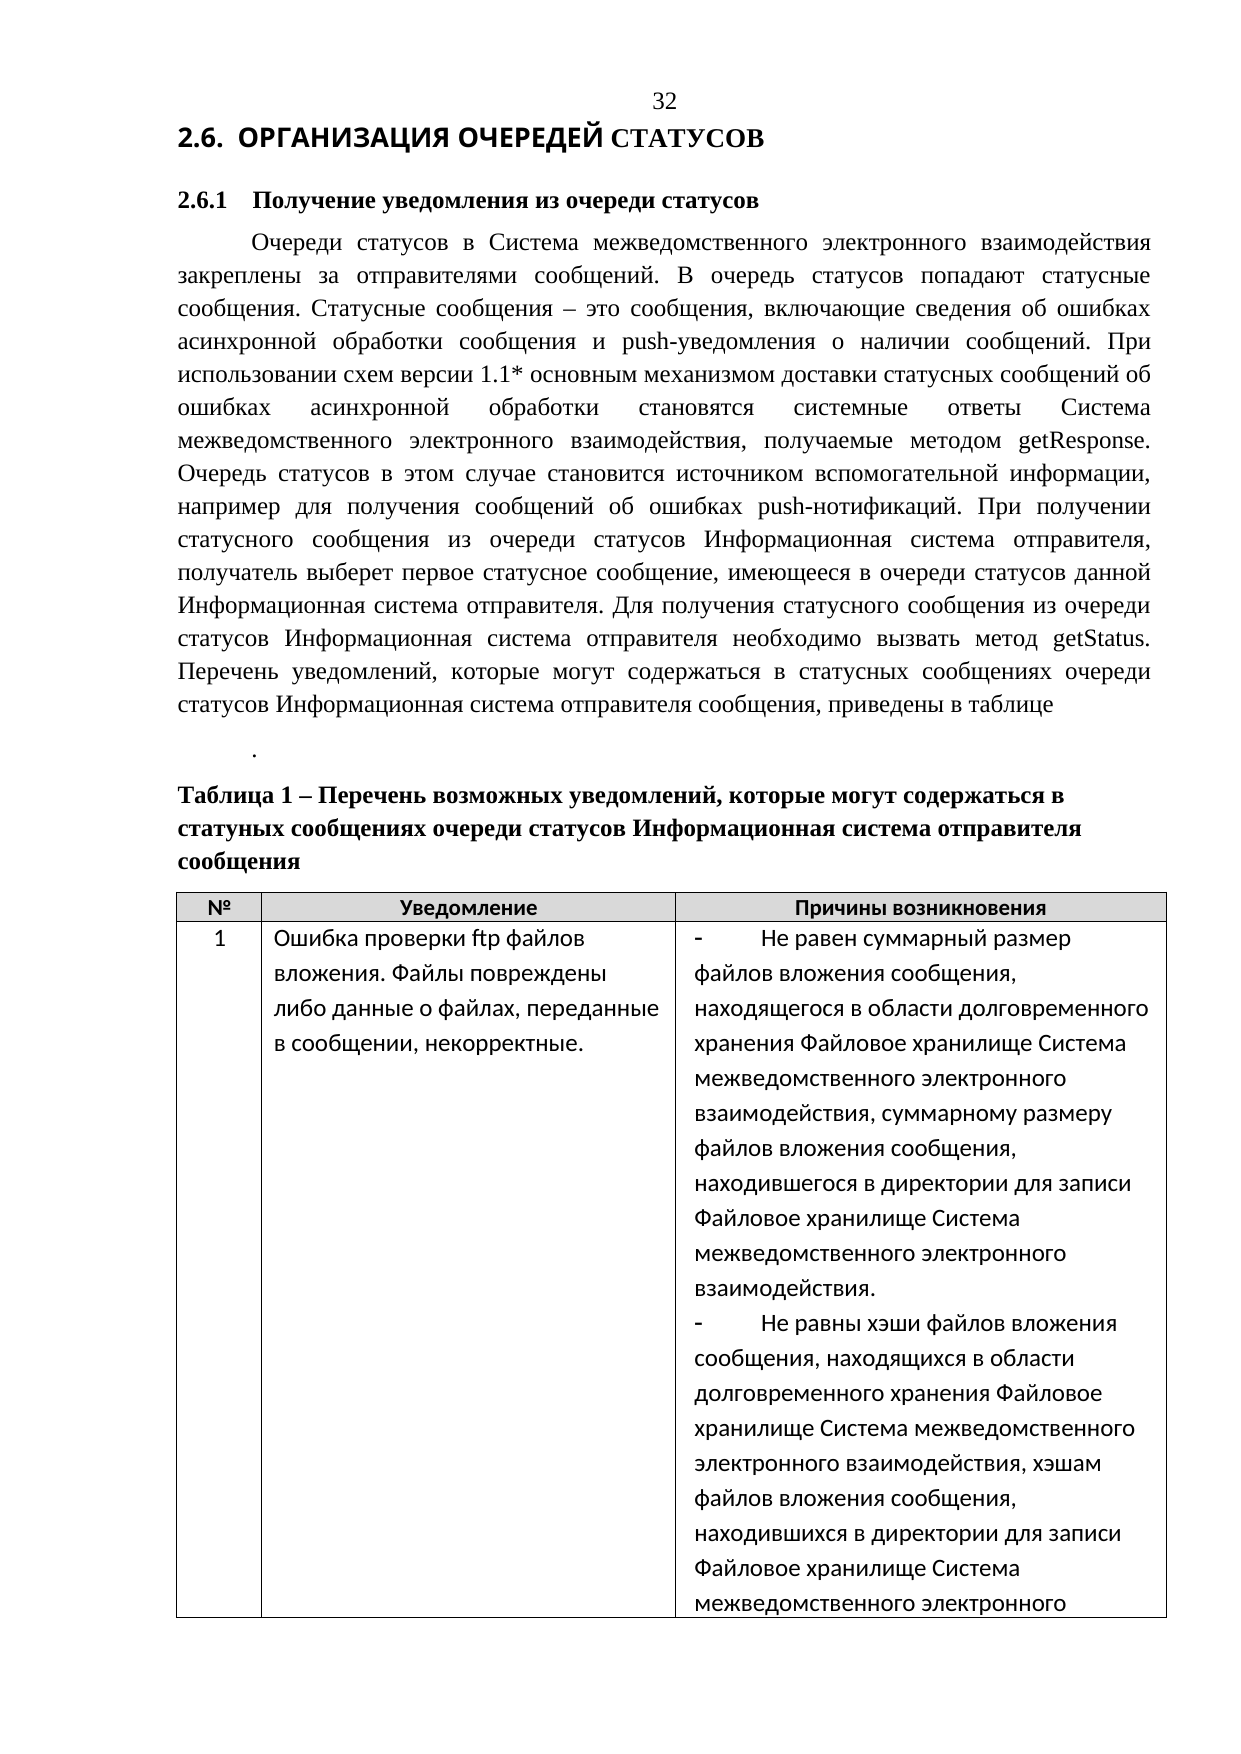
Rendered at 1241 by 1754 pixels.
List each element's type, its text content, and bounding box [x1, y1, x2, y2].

text . [177, 734, 1152, 763]
subtitle Получение уведомления из очереди статусов [177, 186, 1152, 214]
table_cell Не равен суммарный размер файлов вложения сообщения, находящегося в области долговременного хранения Файловое хранилище Система межведомственного электронного взаимодействия, суммарному размеру файлов вложения сообщения, находившегося в директории для записи Файловое хранилище Система межведомственного электронного взаимодействия. Не равны хэши файлов вложения сообщения, находящихся в области долговременного хранения Файловое хранилище Система межведомственного электронного взаимодействия, хэшам файлов вложения сообщения, находившихся в директории для записи Файловое хранилище Система межведомственного электронного [676, 922, 1166, 1617]
table_cell Ошибка проверки ftp файлов вложения. Файлы повреждены либо данные о файлах, переданные в сообщении, некорректные. [262, 922, 675, 1617]
table_header Уведомление [262, 893, 675, 921]
table_cell 1 [177, 922, 261, 1617]
table_header № [177, 893, 261, 921]
table_header Причины возникновения [676, 893, 1166, 921]
subtitle Организация очередей статусов [177, 118, 1152, 155]
text Таблица 1 – Перечень возможных уведомлений, которые могут содержаться в статуных сообщениях очереди статусов Информационная система отправителя сообщения [177, 780, 1152, 875]
text Очереди статусов в Система межведомственного электронного взаимодействия закреплены за отправителями сообщений. В очередь статусов попадают статусные сообщения. Статусные сообщения – это сообщения, включающие сведения об ошибках асинхронной обработки сообщения и push-уведомления о наличии сообщений. При использовании схем версии 1.1* основным механизмом доставки статусных сообщений об ошибках асинхронной обработки становятся системные ответы Система межведомственного электронного взаимодействия, получаемые методом getResponse. Очередь статусов в этом случае становится источником вспомогательной информации, например для получения сообщений об ошибках push-нотификаций. При получении статусного сообщения из очереди статусов Информационная система отправителя, получатель выберет первое статусное сообщение, имеющееся в очереди статусов данной Информационная система отправителя. Для получения статусного сообщения из очереди статусов Информационная система отправителя необходимо вызвать метод getStatus. Перечень уведомлений, которые могут содержаться в статусных сообщениях очереди статусов Информационная система отправителя сообщения, приведены в таблице [177, 227, 1152, 718]
